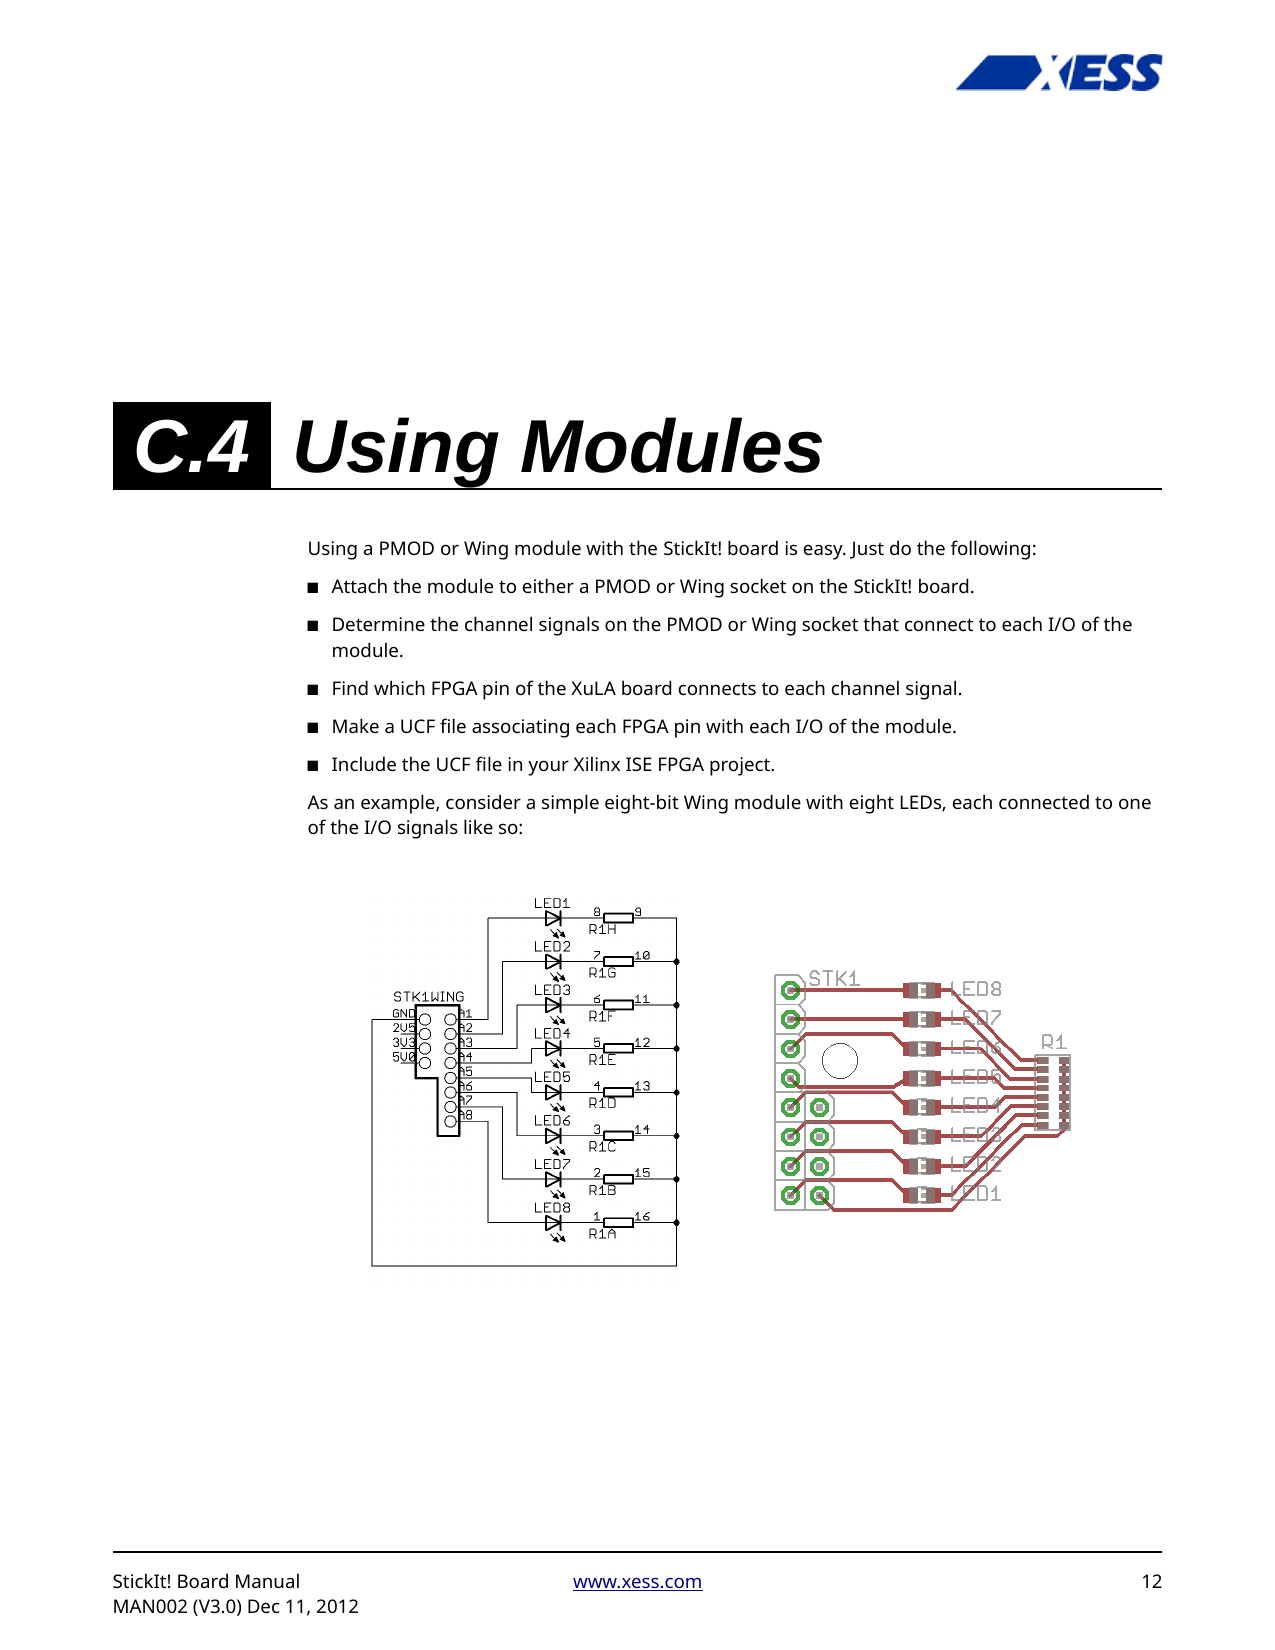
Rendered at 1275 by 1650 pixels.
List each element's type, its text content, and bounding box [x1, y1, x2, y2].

subtitle Using Modules [271, 402, 1162, 488]
list Attach the module to either a PMOD or Wing socket on the StickIt! board. [307, 573, 1162, 599]
list Include the UCF file in your Xilinx ISE FPGA project. [307, 751, 1162, 776]
text Using a PMOD or Wing module with the StickIt! board is easy. Just do the following: [307, 535, 1162, 561]
list Make a UCF file associating each FPGA pin with each I/O of the module. [307, 713, 1162, 738]
list Determine the channel signals on the PMOD or Wing socket that connect to each I/O of the module. [307, 611, 1162, 662]
picture [354, 885, 693, 1288]
picture [773, 961, 1105, 1220]
picture [955, 54, 1163, 91]
list Find which FPGA pin of the XuLA board connects to each channel signal. [307, 675, 1162, 700]
text As an example, consider a simple eight-bit Wing module with eight LEDs, each connected to one of the I/O signals like so: [307, 789, 1162, 840]
